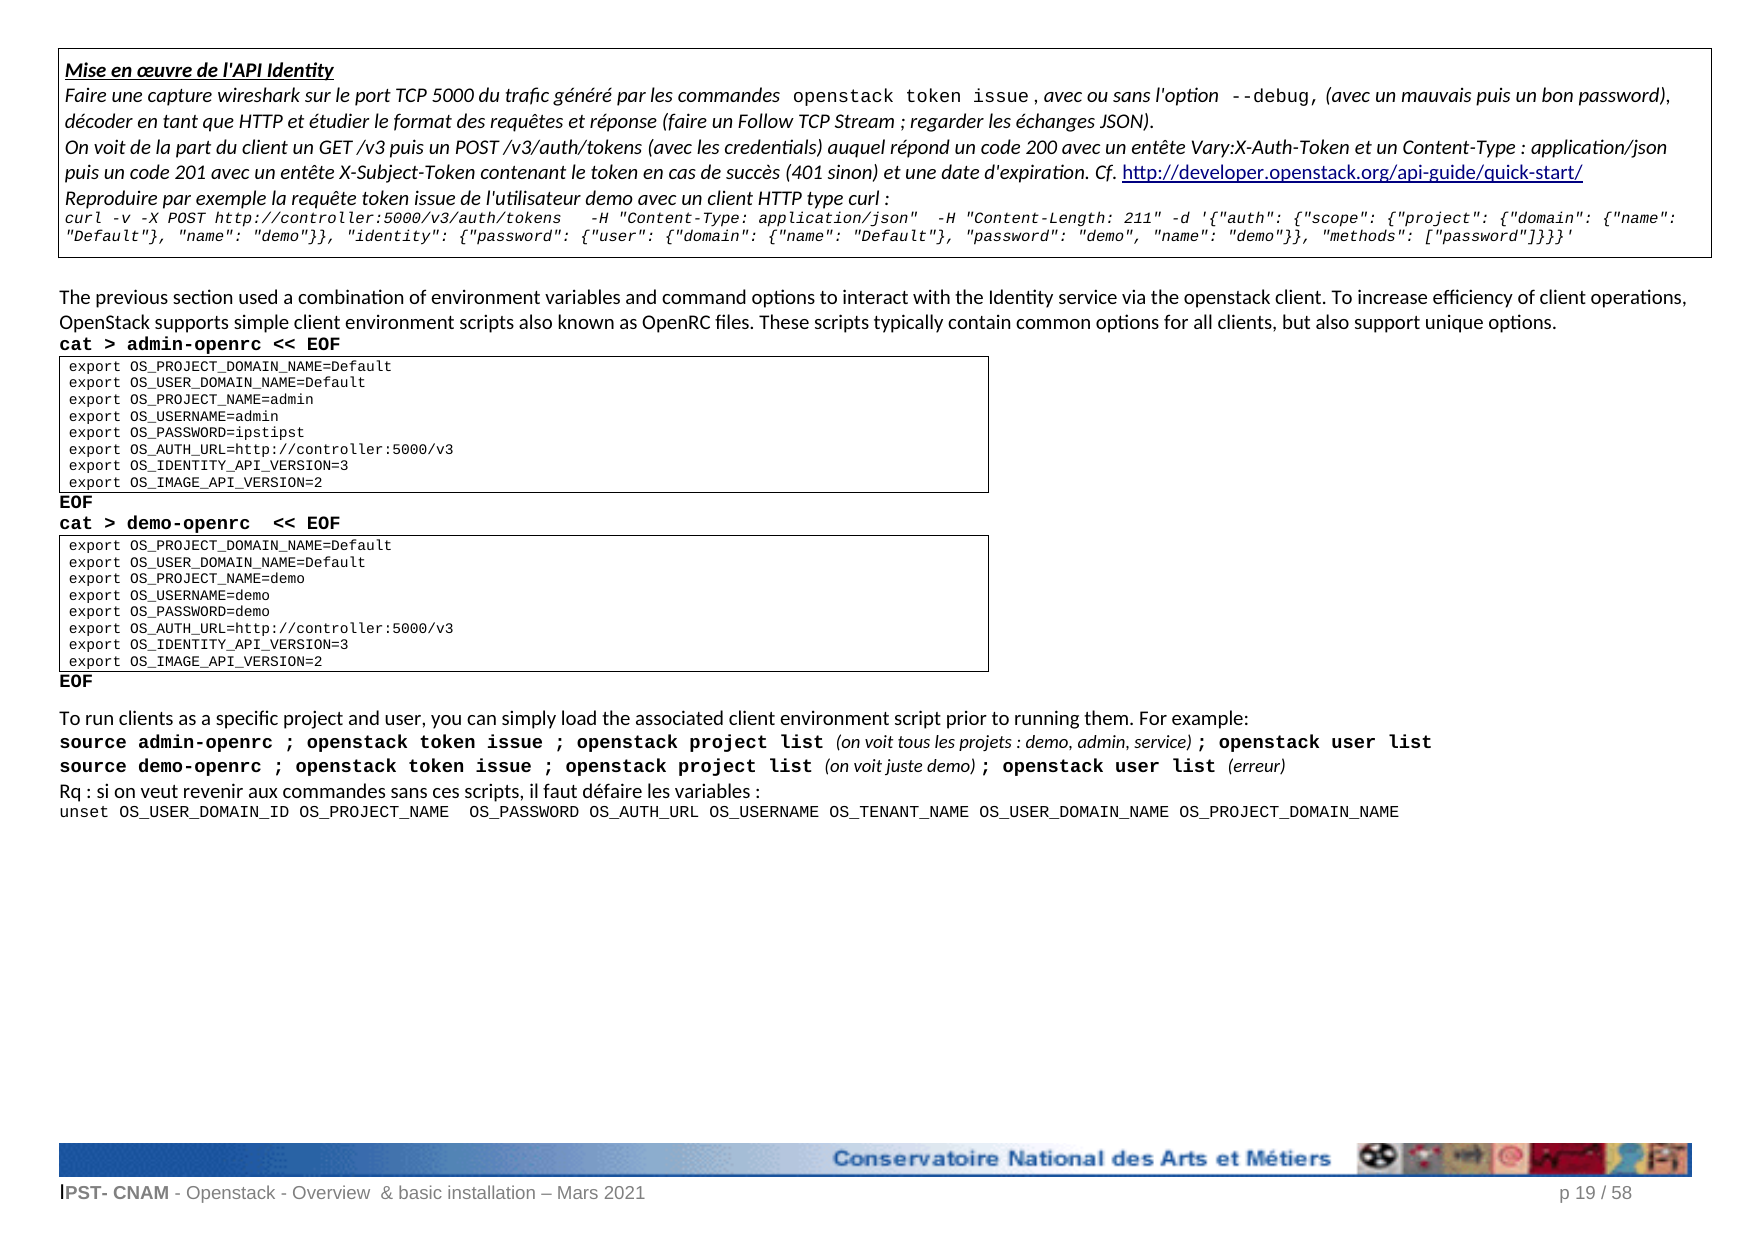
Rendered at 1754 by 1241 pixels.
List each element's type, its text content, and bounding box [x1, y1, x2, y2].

text To run clients as a specific project and user, you can simply load the associated client environment script prior to running them. For example: [59, 705, 1695, 730]
text EOF [59, 493, 1695, 514]
text The previous section used a combination of environment variables and command options to interact with the Identity service via the openstack client. To increase efficiency of client operations, OpenStack supports simple client environment scripts also known as OpenRC files. These scripts typically contain common options for all clients, but also support unique options. [59, 284, 1695, 335]
text source demo-openrc ; openstack token issue ; openstack project list (on voit juste demo) ; openstack user list (erreur) [59, 754, 1695, 778]
text source admin-openrc ; openstack token issue ; openstack project list (on voit tous les projets : demo, admin, service) ; openstack user list [59, 730, 1695, 754]
text export OS_PROJECT_DOMAIN_NAME=Default [60, 536, 988, 552]
text export OS_USER_DOMAIN_NAME=Default [60, 552, 988, 568]
text export OS_PASSWORD=demo [60, 601, 988, 618]
text Rq : si on veut revenir aux commandes sans ces scripts, il faut défaire les variables : [59, 778, 1695, 803]
text curl -v -X POST http://controller:5000/v3/auth/tokens -H "Content-Type: application/json" -H "Content-Length: 211" -d '{"auth": {"scope": {"project": {"domain": {"name": "Default"}, "name": "demo"}}, "identity": {"password": {"user": {"domain": {"name": "Default"}, "password": "demo", "name": "demo"}}, "methods": ["password"]}}}' [64, 210, 1705, 246]
text export OS_PASSWORD=ipstipst [60, 422, 988, 439]
text cat > admin-openrc << EOF [59, 335, 1695, 356]
text export OS_USER_DOMAIN_NAME=Default [60, 372, 988, 389]
text Faire une capture wireshark sur le port TCP 5000 du trafic généré par les commandes openstack token issue , avec ou sans l'option --debug, (avec un mauvais puis un bon password), décoder en tant que HTTP et étudier le format des requêtes et réponse (faire un Follow TCP Stream ; regarder les échanges JSON). [64, 82, 1705, 134]
text export OS_USERNAME=admin [60, 406, 988, 422]
text export OS_AUTH_URL=http://controller:5000/v3 [60, 618, 988, 634]
text Reproduire par exemple la requête token issue de l'utilisateur demo avec un client HTTP type curl : [64, 185, 1705, 210]
text export OS_PROJECT_NAME=admin [60, 389, 988, 406]
text Mise en œuvre de l'API Identity [64, 57, 1705, 82]
text export OS_IDENTITY_API_VERSION=3 [60, 455, 988, 472]
text EOF [59, 672, 1695, 693]
text export OS_AUTH_URL=http://controller:5000/v3 [60, 439, 988, 455]
text On voit de la part du client un GET /v3 puis un POST /v3/auth/tokens (avec les credentials) auquel répond un code 200 avec un entête Vary:X-Auth-Token et un Content-Type : application/json puis un code 201 avec un entête X-Subject-Token contenant le token en cas de succès (401 sinon) et une date d'expiration. Cf. http://developer.openstack.org/api-guide/quick-start/ [64, 134, 1705, 185]
text export OS_PROJECT_NAME=demo [60, 568, 988, 585]
text export OS_USERNAME=demo [60, 585, 988, 601]
text export OS_IMAGE_API_VERSION=2 [60, 472, 988, 492]
text export OS_PROJECT_DOMAIN_NAME=Default [60, 357, 988, 372]
text cat > demo-openrc << EOF [59, 514, 1695, 535]
text export OS_IMAGE_API_VERSION=2 [60, 651, 988, 671]
text unset OS_USER_DOMAIN_ID OS_PROJECT_NAME OS_PASSWORD OS_AUTH_URL OS_USERNAME OS_TENANT_NAME OS_USER_DOMAIN_NAME OS_PROJECT_DOMAIN_NAME [59, 803, 1695, 822]
text export OS_IDENTITY_API_VERSION=3 [60, 634, 988, 651]
